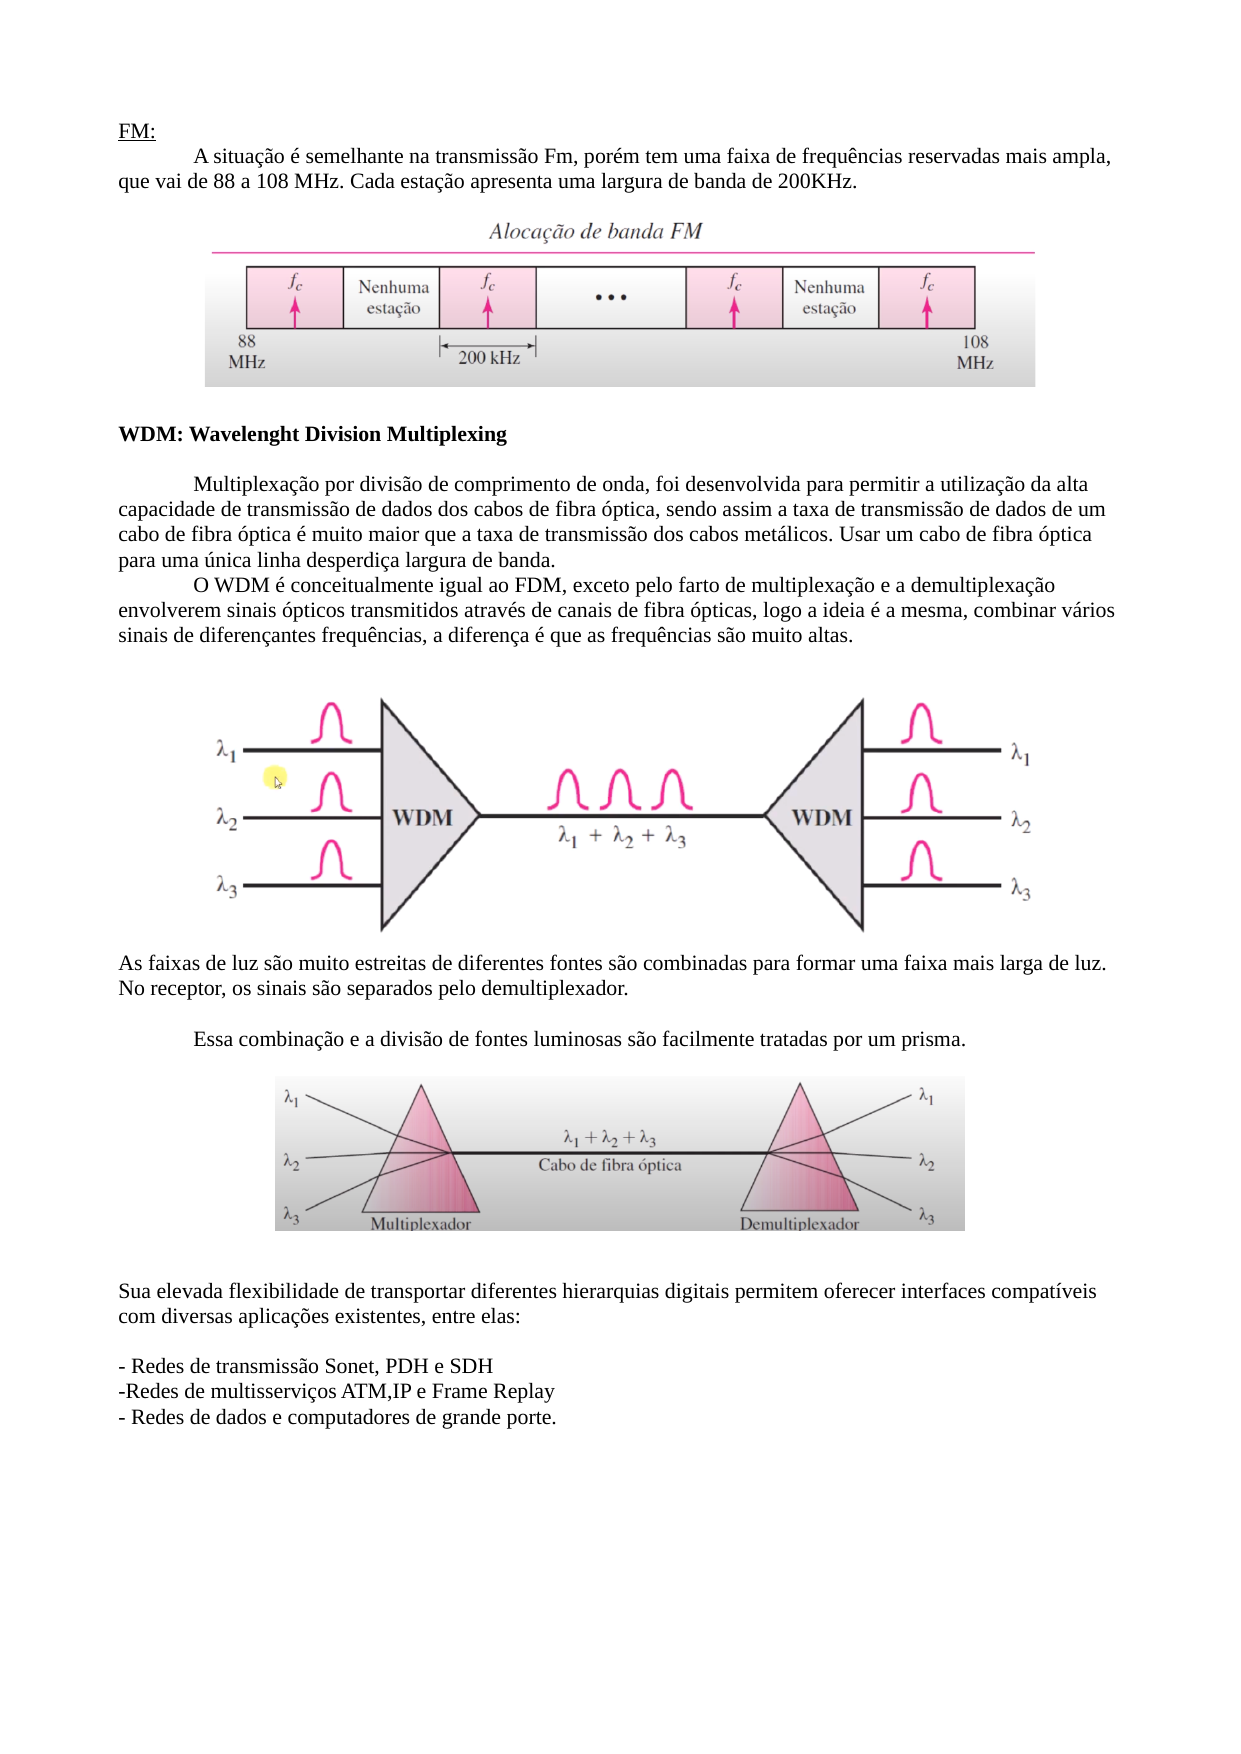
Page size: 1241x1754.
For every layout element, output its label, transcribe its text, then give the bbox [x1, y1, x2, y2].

text A situação é semelhante na transmissão Fm, porém tem uma faixa de frequências reservadas mais ampla, que vai de 88 a 108 MHz. Cada estação apresenta uma largura de banda de 200KHz. [118, 143, 1122, 194]
picture [204, 220, 1036, 387]
picture [275, 1076, 965, 1231]
text Sua elevada flexibilidade de transportar diferentes hierarquias digitais permitem oferecer interfaces compatíveis com diversas aplicações existentes, entre elas: [118, 1278, 1122, 1328]
text Multiplexação por divisão de comprimento de onda, foi desenvolvida para permitir a utilização da alta capacidade de transmissão de dados dos cabos de fibra óptica, sendo assim a taxa de transmissão de dados de um cabo de fibra óptica é muito maior que a taxa de transmissão dos cabos metálicos. Usar um cabo de fibra óptica para uma única linha desperdiça largura de banda. [118, 471, 1122, 572]
text -Redes de multisserviços ATM,IP e Frame Replay [118, 1378, 1122, 1404]
text - Redes de dados e computadores de grande porte. [118, 1404, 1122, 1429]
text O WDM é conceitualmente igual ao FDM, exceto pelo farto de multiplexação e a demultiplexação envolverem sinais ópticos transmitidos através de canais de fibra ópticas, logo a ideia é a mesma, combinar vários sinais de diferençantes frequências, a diferença é que as frequências são muito altas. [118, 572, 1122, 647]
text As faixas de luz são muito estreitas de diferentes fontes são combinadas para formar uma faixa mais larga de luz. No receptor, os sinais são separados pelo demultiplexador. [118, 950, 1122, 1000]
text - Redes de transmissão Sonet, PDH e SDH [118, 1353, 1122, 1378]
text Essa combinação e a divisão de fontes luminosas são facilmente tratadas por um prisma. [118, 1026, 1122, 1051]
picture [201, 688, 1085, 949]
text WDM: Wavelenght Division Multiplexing [118, 421, 1122, 446]
text FM: [118, 118, 1122, 143]
